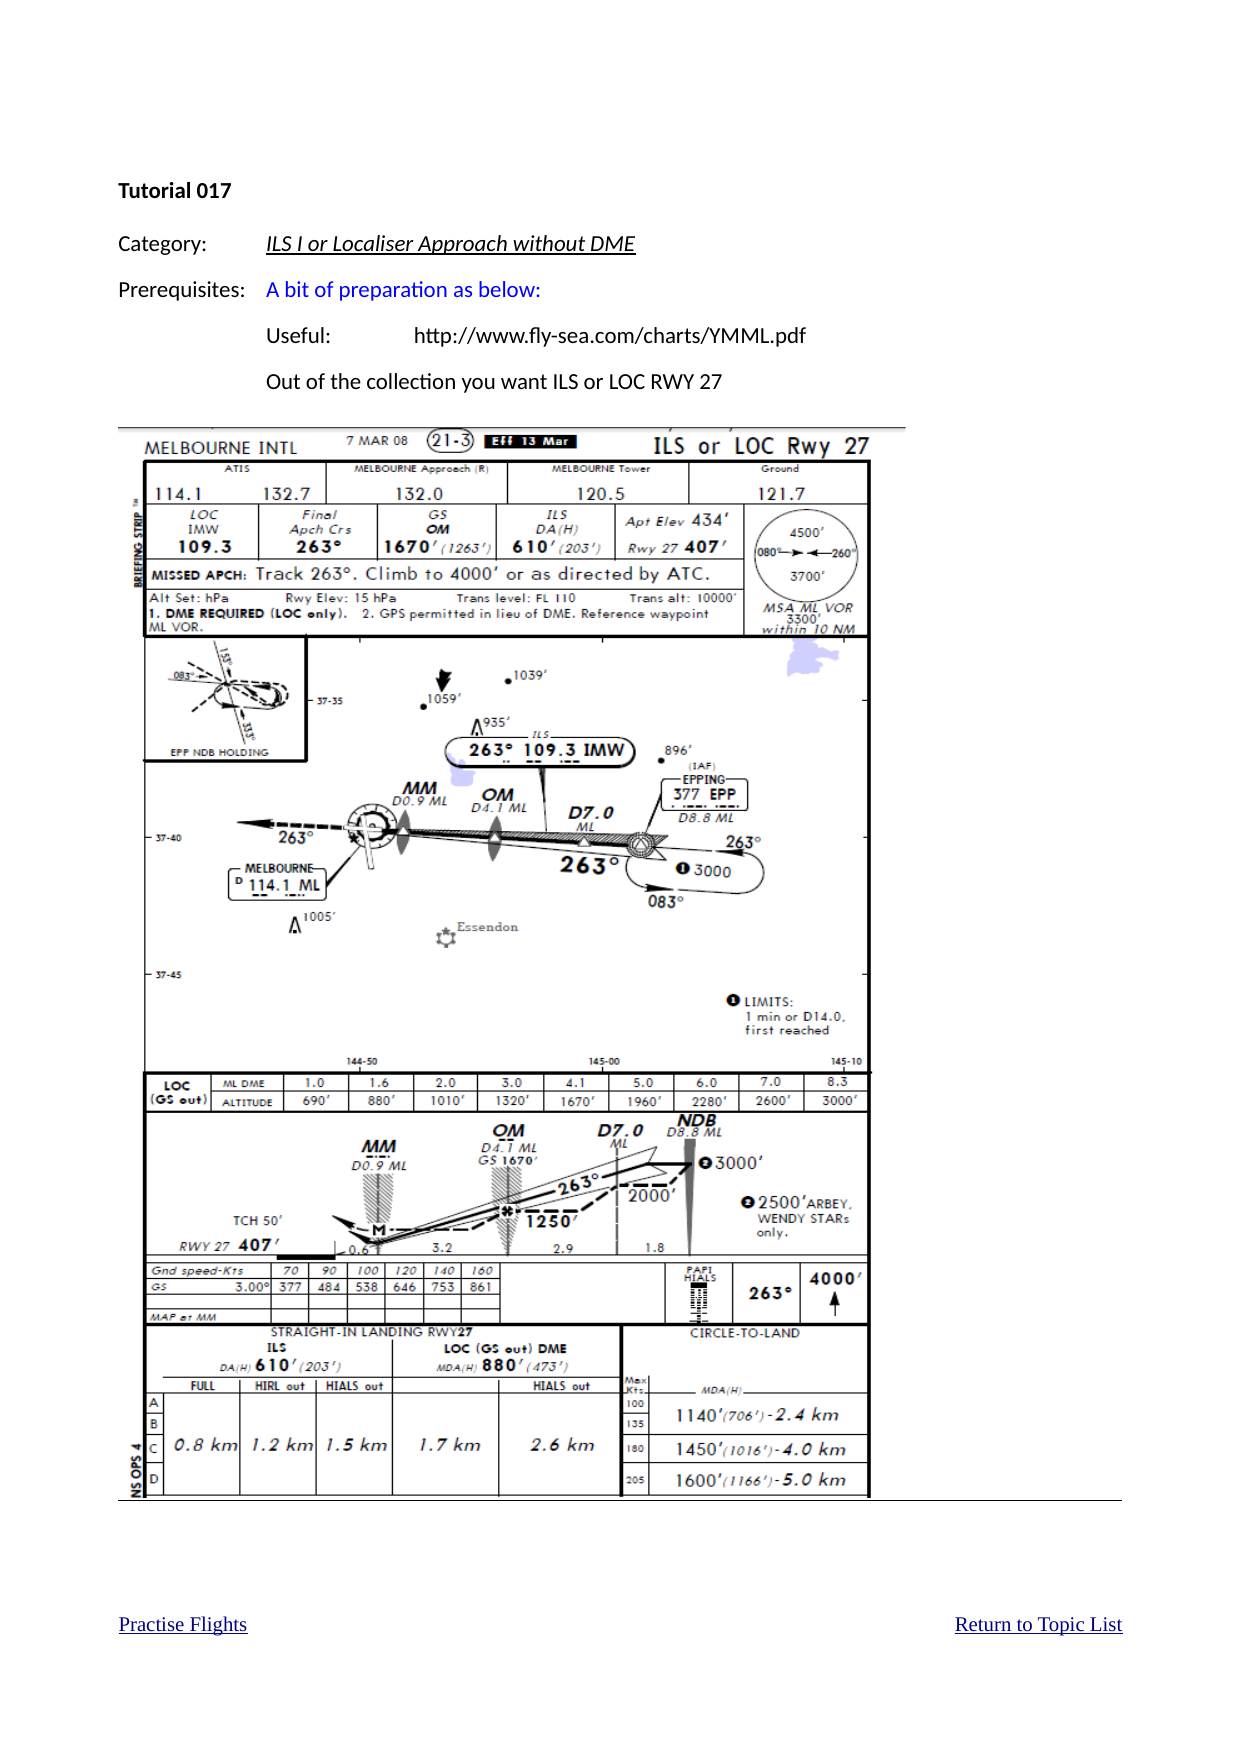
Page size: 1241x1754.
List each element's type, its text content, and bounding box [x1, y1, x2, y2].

text Category: ILS I or Localiser Approach without DME [118, 229, 1122, 257]
text Prerequisites: A bit of preparation as below: [118, 275, 1122, 303]
text Useful: http://www.fly-sea.com/charts/YMML.pdf [118, 321, 1122, 349]
text Out of the collection you want ILS or LOC RWY 27 [118, 367, 1122, 1500]
text Tutorial 017 [118, 176, 1122, 204]
